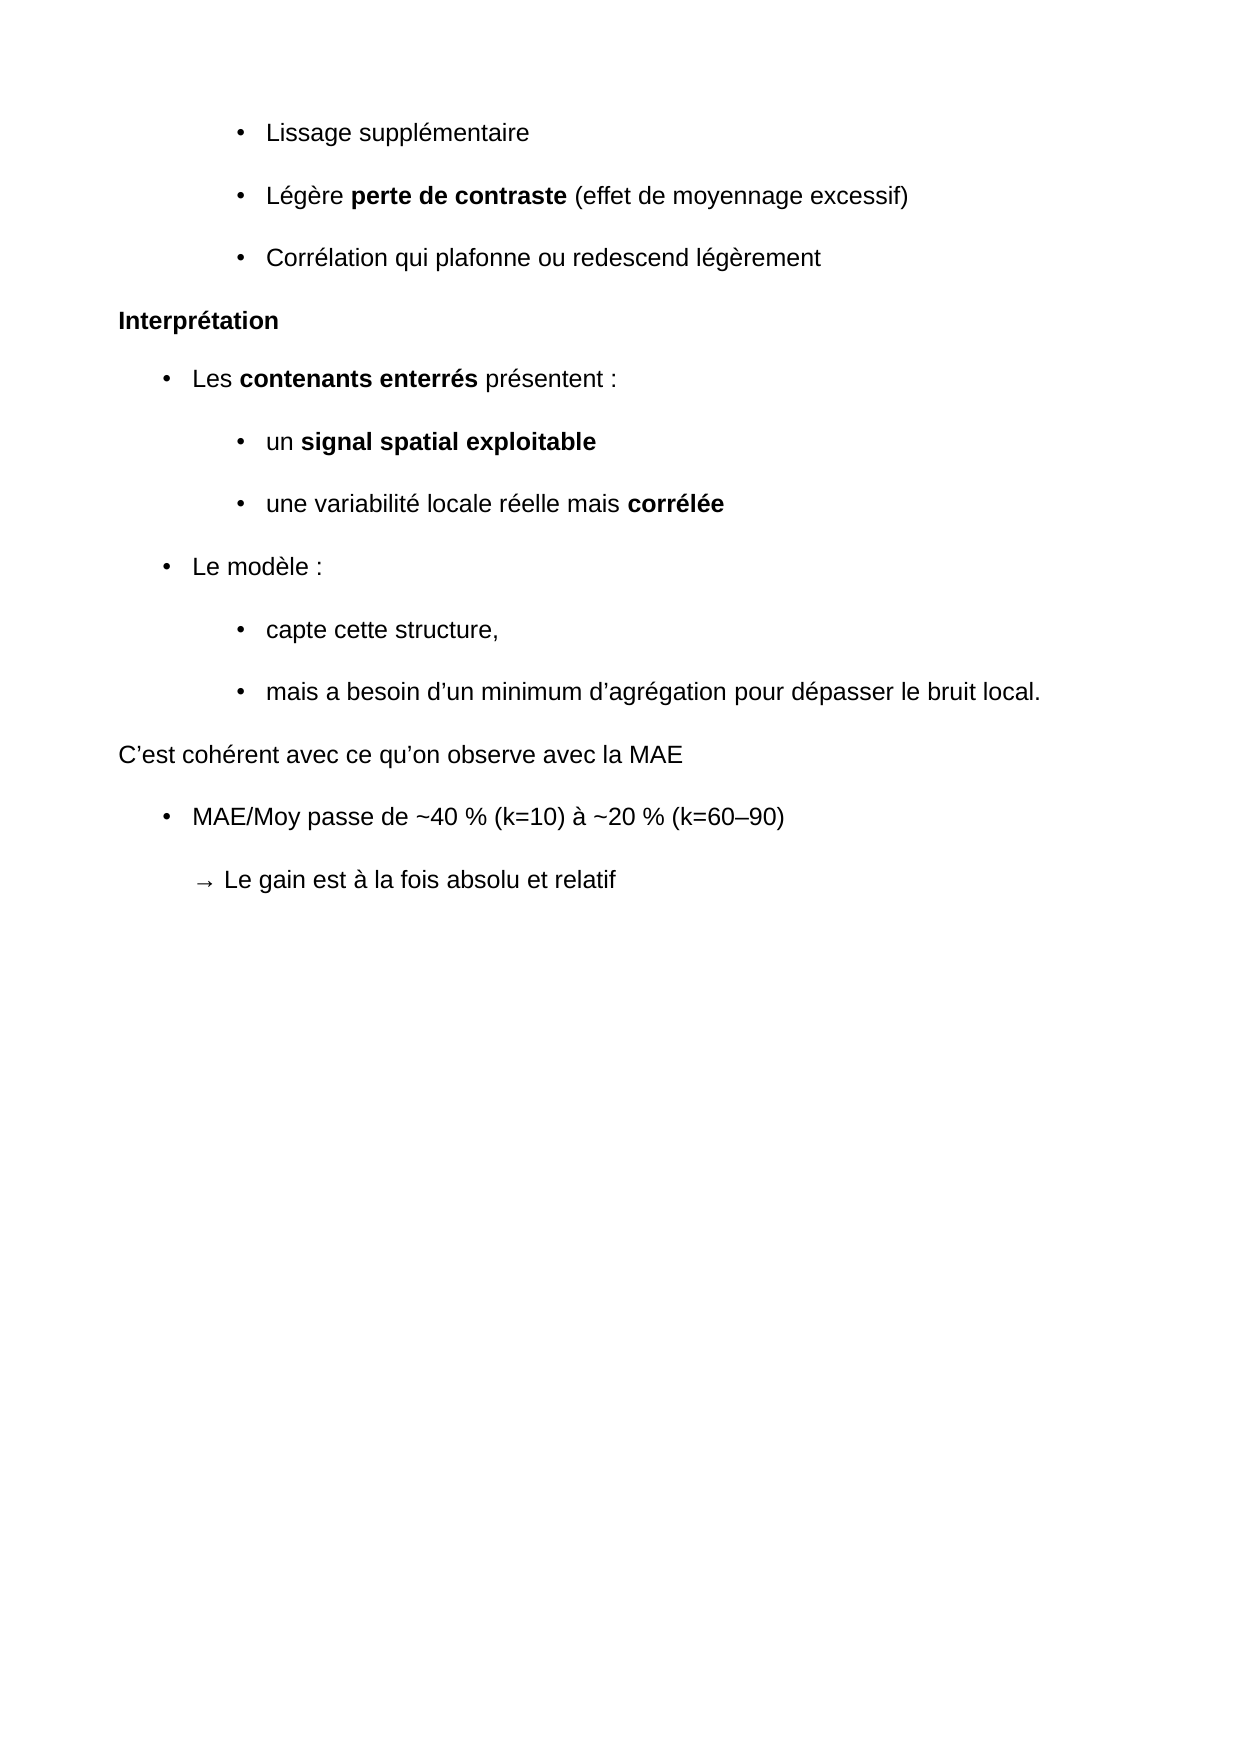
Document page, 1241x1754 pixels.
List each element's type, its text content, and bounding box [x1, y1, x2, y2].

list Légère perte de contraste (effet de moyennage excessif) [236, 181, 1122, 209]
list Lissage supplémentaire [236, 118, 1122, 147]
list → Le gain est à la fois absolu et relatif [162, 865, 1122, 894]
list Les contenants enterrés présentent : [162, 364, 1122, 393]
list Corrélation qui plafonne ou redescend légèrement [236, 243, 1122, 272]
list Le modèle : [162, 552, 1122, 581]
list capte cette structure, [236, 614, 1122, 643]
text C’est cohérent avec ce qu’on observe avec la MAE [118, 740, 1122, 768]
list mais a besoin d’un minimum d’agrégation pour dépasser le bruit local. [236, 677, 1122, 706]
list une variabilité locale réelle mais corrélée [236, 489, 1122, 518]
list un signal spatial exploitable [236, 427, 1122, 456]
subtitle Interprétation [118, 306, 1122, 335]
list MAE/Moy passe de ~40 % (k=10) à ~20 % (k=60–90) [162, 802, 1122, 831]
